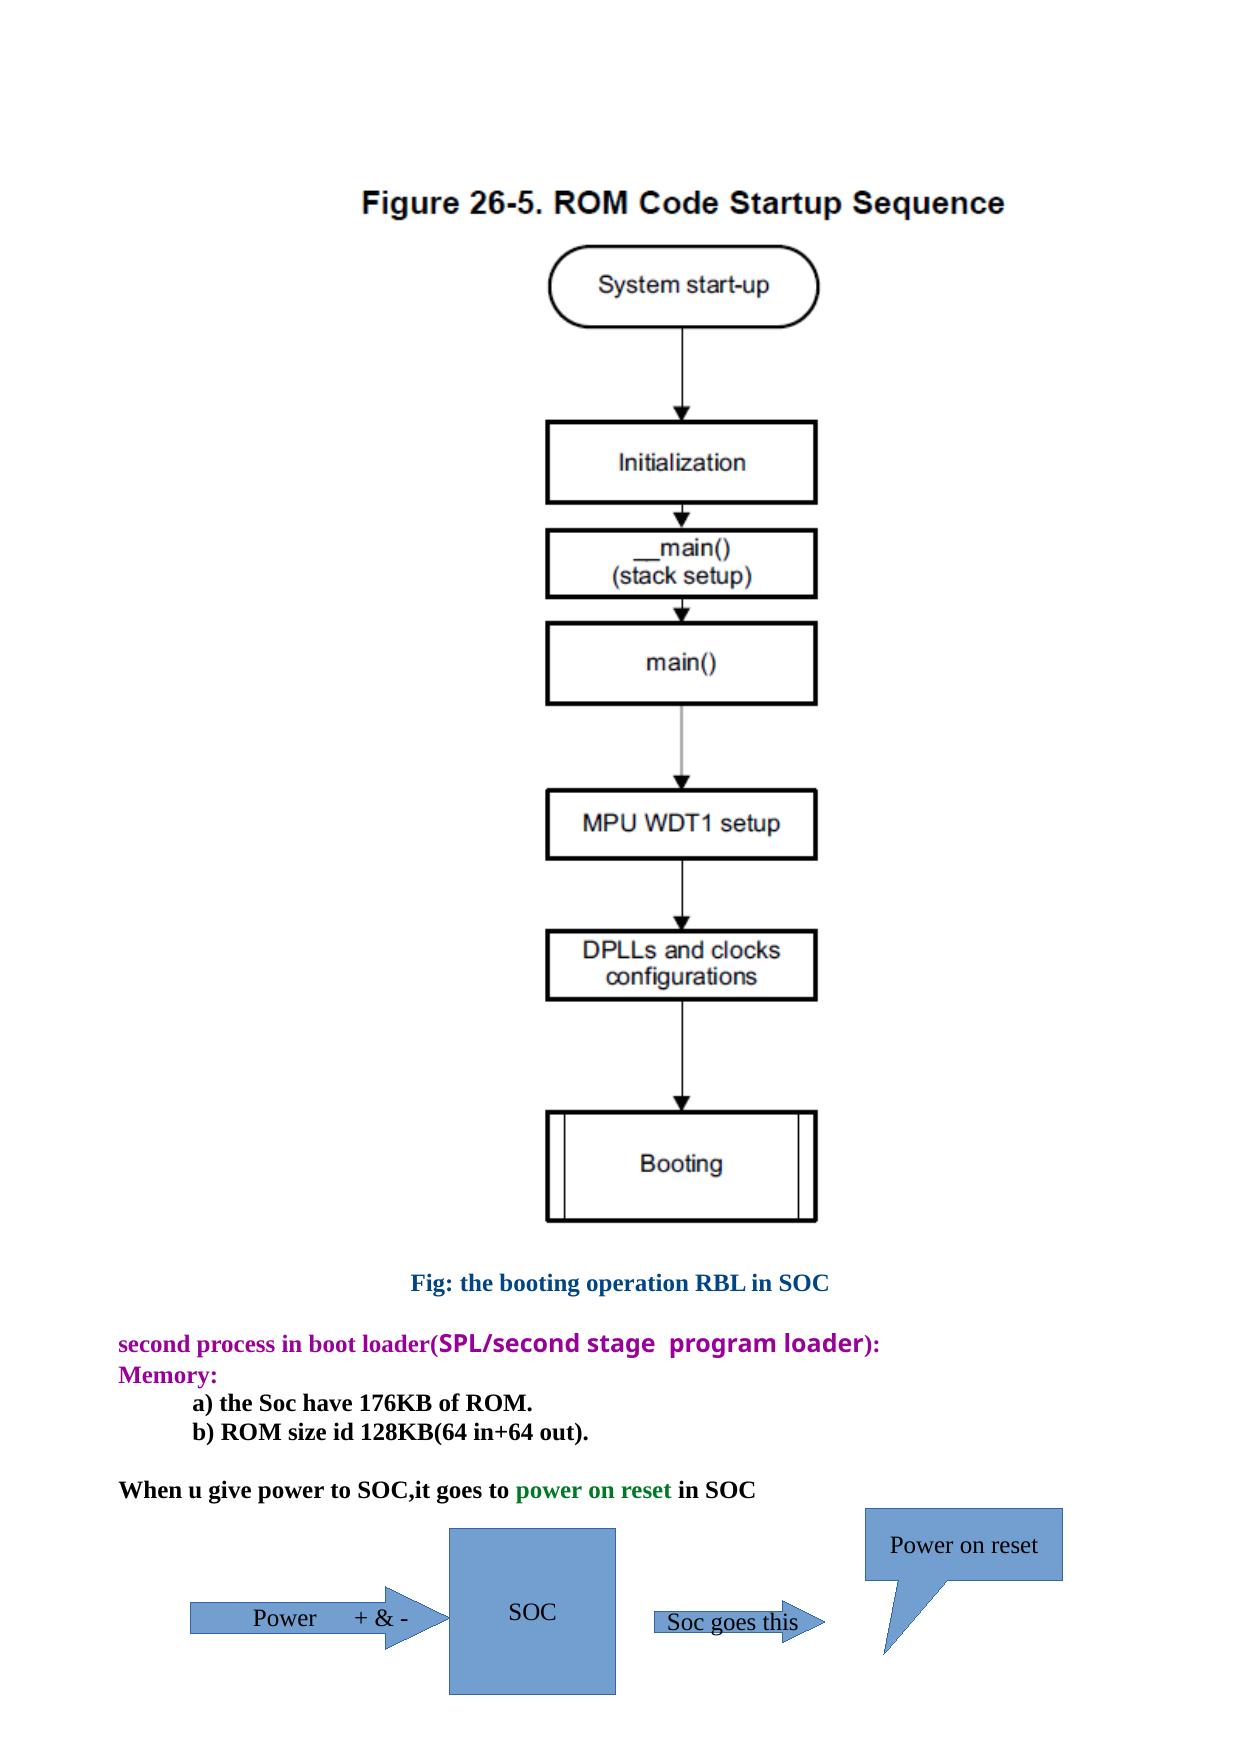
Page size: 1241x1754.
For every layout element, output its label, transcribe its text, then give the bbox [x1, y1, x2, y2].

text b) ROM size id 128KB(64 in+64 out). [118, 1417, 1122, 1446]
text Fig: the booting operation RBL in SOC [118, 1268, 1122, 1297]
text Memory: [118, 1360, 1122, 1388]
text a) the Soc have 176KB of ROM. [118, 1388, 1122, 1417]
text second process in boot loader(SPL/second stage program loader): [118, 1326, 1122, 1360]
picture [338, 177, 1020, 1234]
text When u give power to SOC,it goes to power on reset in SOC [118, 1475, 1122, 1503]
